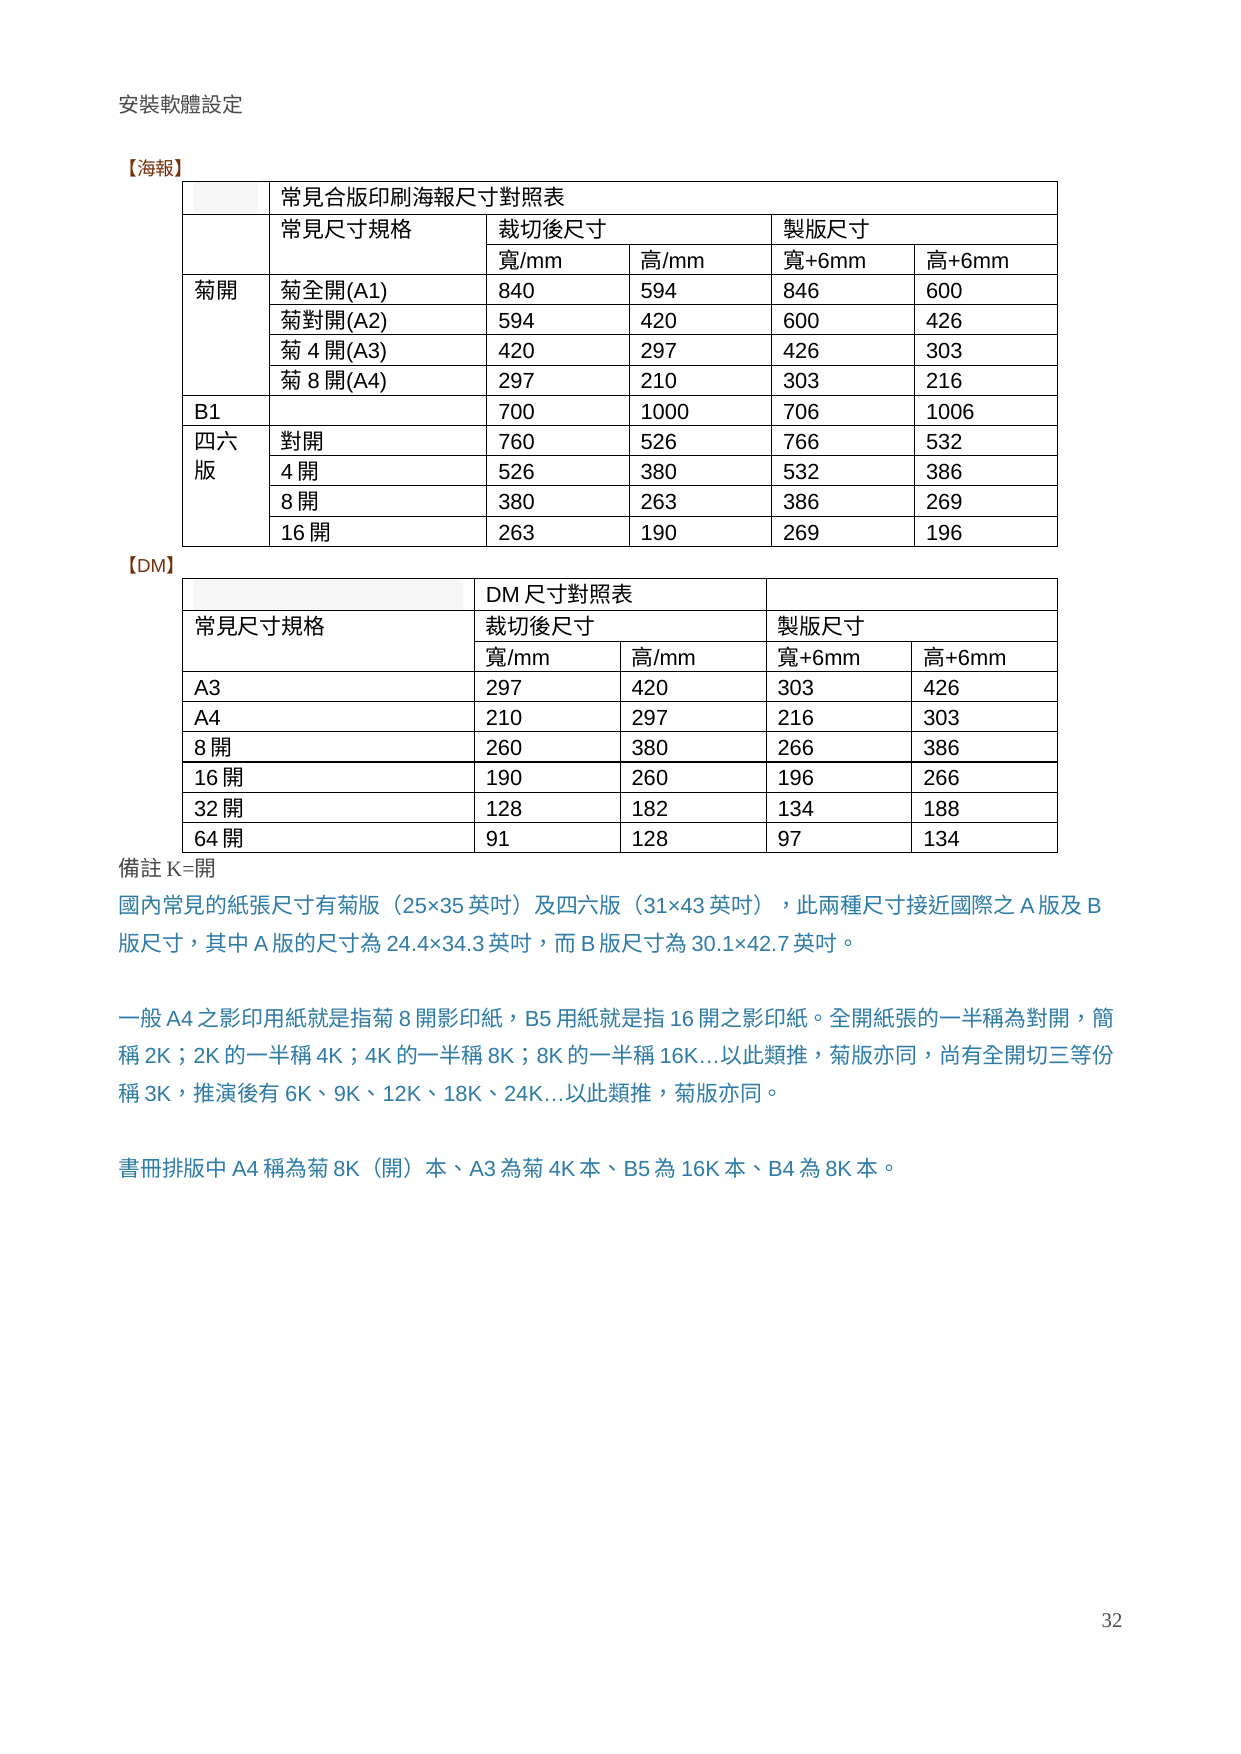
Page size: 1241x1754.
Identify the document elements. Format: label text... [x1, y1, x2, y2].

table_cell 寬/mm [487, 245, 629, 274]
table_cell 196 [767, 763, 911, 792]
table_cell 對開 [270, 426, 486, 455]
table_cell 32開 [183, 793, 474, 822]
table_cell B1 [183, 396, 269, 425]
table_cell 380 [630, 456, 771, 485]
table_cell 303 [915, 335, 1057, 364]
table_cell 426 [772, 335, 914, 364]
table_cell A3 [183, 672, 474, 701]
table_cell 420 [621, 672, 766, 701]
table_cell 386 [915, 456, 1057, 485]
table_cell 菊開 [183, 275, 269, 395]
table_cell 216 [915, 366, 1057, 395]
text 一般A4之影印用紙就是指菊8開影印紙，B5用紙就是指16開之影印紙。全開紙張的一半稱為對開，簡稱2K；2K的一半稱4K；4K的一半稱8K；8K的一半稱16K…以此類推，菊版亦同，尚有全開切三等份稱3K，推演後有6K、9K、12K、18K、24K…以此類推，菊版亦同。 [118, 995, 1122, 1107]
table_cell 1006 [915, 396, 1057, 425]
table_cell 裁切後尺寸 [487, 215, 771, 244]
table_cell 64開 [183, 823, 474, 852]
table_cell 菊對開(A2) [270, 305, 486, 334]
table_header [183, 182, 194, 213]
table_cell 426 [912, 672, 1057, 701]
table_cell 134 [912, 823, 1057, 852]
table_cell 263 [630, 486, 771, 516]
table_cell 裁切後尺寸 [475, 611, 766, 641]
table_cell 高/mm [621, 642, 766, 671]
table_cell 269 [772, 517, 914, 546]
table_cell 菊全開(A1) [270, 275, 486, 304]
table_cell 210 [475, 702, 620, 731]
table_cell 128 [475, 793, 620, 822]
table_cell 寬+6mm [772, 245, 914, 274]
table_cell 188 [912, 793, 1057, 822]
table_cell 196 [915, 517, 1057, 546]
table_header [183, 579, 194, 610]
table_cell 128 [621, 823, 766, 852]
table_cell 594 [630, 275, 771, 304]
table_cell 269 [915, 486, 1057, 516]
table_cell 386 [772, 486, 914, 516]
text 【海報】 [118, 150, 1122, 181]
table_cell 高/mm [630, 245, 771, 274]
table_cell 寬/mm [475, 642, 620, 671]
table_cell 263 [487, 517, 629, 546]
table_cell 297 [630, 335, 771, 364]
table_cell [270, 396, 486, 425]
table_cell 190 [630, 517, 771, 546]
text 備註K=開 [118, 853, 1122, 882]
table_cell 260 [621, 763, 766, 792]
table_cell [183, 215, 269, 274]
table_cell 16開 [183, 763, 474, 792]
table_cell 380 [621, 732, 766, 761]
table_header DM尺寸對照表 [475, 579, 766, 610]
text 國內常見的紙張尺寸有菊版（25×35英吋）及四六版（31×43英吋），此兩種尺寸接近國際之A版及B版尺寸，其中A版的尺寸為24.4×34.3英吋，而B版尺寸為30.1×42.7英吋。 [118, 882, 1122, 957]
table_cell 190 [475, 763, 620, 792]
table_cell 297 [621, 702, 766, 731]
table_cell 91 [475, 823, 620, 852]
table_cell 134 [767, 793, 911, 822]
table_cell 常見尺寸規格 [183, 611, 474, 671]
text 書冊排版中A4稱為菊8K（開）本、A3為菊4K本、B5為16K本、B4為8K本。 [118, 1145, 1122, 1182]
table_cell 菊 8開(A4) [270, 366, 486, 395]
table_cell 97 [767, 823, 911, 852]
table_cell 386 [912, 732, 1057, 761]
table_cell 700 [487, 396, 629, 425]
table_cell 260 [475, 732, 620, 761]
table_header 常見合版印刷海報尺寸對照表 [270, 182, 1057, 213]
table_cell 303 [772, 366, 914, 395]
table_cell 1000 [630, 396, 771, 425]
table_header [258, 182, 269, 213]
table_cell 706 [772, 396, 914, 425]
table_cell 766 [772, 426, 914, 455]
table_cell 303 [767, 672, 911, 701]
table_cell 16開 [270, 517, 486, 546]
table_cell 526 [630, 426, 771, 455]
table_cell 8開 [270, 486, 486, 516]
table_cell 420 [630, 305, 771, 334]
table_cell 600 [915, 275, 1057, 304]
table_cell 426 [915, 305, 1057, 334]
table_cell 760 [487, 426, 629, 455]
table_cell 製版尺寸 [767, 611, 1057, 641]
table_cell 420 [487, 335, 629, 364]
table_cell 532 [772, 456, 914, 485]
text 【DM】 [118, 547, 1122, 578]
table_cell 594 [487, 305, 629, 334]
table_cell 高+6mm [912, 642, 1057, 671]
table_cell 高+6mm [915, 245, 1057, 274]
table_cell 266 [912, 763, 1057, 792]
table_cell 846 [772, 275, 914, 304]
table_cell 製版尺寸 [772, 215, 1057, 244]
table_cell 菊 4開(A3) [270, 335, 486, 364]
table_cell 216 [767, 702, 911, 731]
table_cell 297 [475, 672, 620, 701]
table_cell 297 [487, 366, 629, 395]
table_cell 四六版 [183, 426, 269, 546]
table_header [463, 579, 474, 610]
table_cell 4開 [270, 456, 486, 485]
table_header [767, 579, 1057, 610]
table_cell 266 [767, 732, 911, 761]
table_cell 210 [630, 366, 771, 395]
table_cell 526 [487, 456, 629, 485]
table_cell 840 [487, 275, 629, 304]
table_cell 寬+6mm [767, 642, 911, 671]
table_cell 常見尺寸規格 [270, 215, 486, 274]
table_cell A4 [183, 702, 474, 731]
table_cell 380 [487, 486, 629, 516]
table_cell 600 [772, 305, 914, 334]
table_cell 8開 [183, 732, 474, 761]
table_cell 532 [915, 426, 1057, 455]
table_cell 303 [912, 702, 1057, 731]
table_cell 182 [621, 793, 766, 822]
